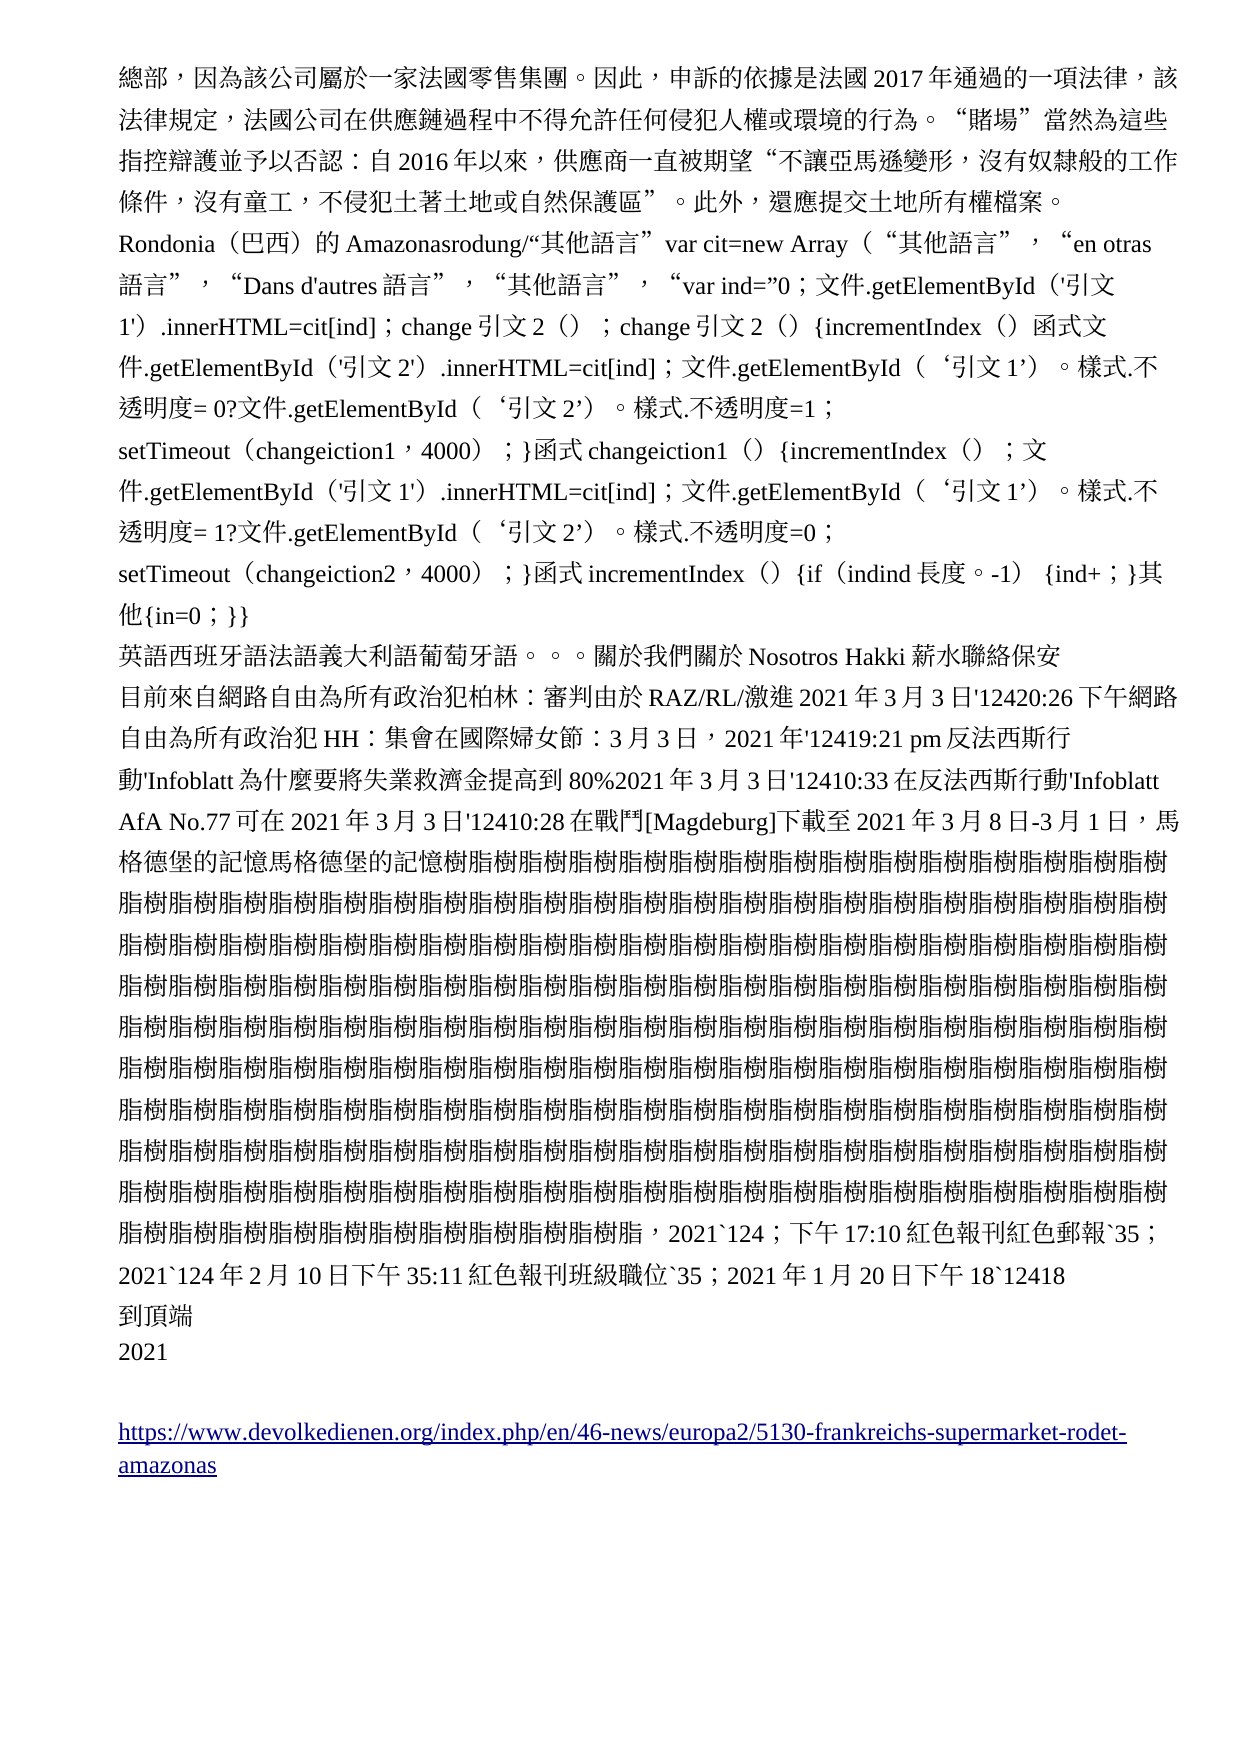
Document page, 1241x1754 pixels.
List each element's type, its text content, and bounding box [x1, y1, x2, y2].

text 總部，因為該公司屬於一家法國零售集團。因此，申訴的依據是法國2017年通過的一項法律，該法律規定，法國公司在供應鏈過程中不得允許任何侵犯人權或環境的行為。“賭場”當然為這些指控辯護並予以否認：自2016年以來，供應商一直被期望“不讓亞馬遜變形，沒有奴隸般的工作條件，沒有童工，不侵犯土著土地或自然保護區”。此外，還應提交土地所有權檔案。 Rondonia（巴西）的Amazonasrodung/“其他語言”var cit=new Array（“其他語言”，“en otras語言”，“Dans d'autres語言”，“其他語言”，“var ind=”0；文件.getElementById（'引文1'）.innerHTML=cit[ind]；change引文2（）；change引文2（）{incrementIndex（）函式文件.getElementById（'引文2'）.innerHTML=cit[ind]；文件.getElementById（‘引文1’）。樣式.不透明度= 0?文件.getElementById（‘引文2’）。樣式.不透明度=1；setTimeout（changeiction1，4000）；}函式changeiction1（）{incrementIndex（）；文件.getElementById（'引文1'）.innerHTML=cit[ind]；文件.getElementById（‘引文1’）。樣式.不透明度= 1?文件.getElementById（‘引文2’）。樣式.不透明度=0；setTimeout（changeiction2，4000）；}函式incrementIndex（）{if（indind長度。-1） {ind+；}其他{in=0；}} 英語西班牙語法語義大利語葡萄牙語。。。關於我們關於Nosotros Hakki薪水聯絡保安 目前來自網路自由為所有政治犯柏林：審判由於RAZ/RL/激進2021年3月3日'12420:26下午網路自由為所有政治犯HH：集會在國際婦女節：3月3日，2021年'12419:21 pm反法西斯行動'Infoblatt為什麼要將失業救濟金提高到80%2021年3月3日'12410:33在反法西斯行動'Infoblatt AfA No.77可在2021年3月3日'12410:28在戰鬥[Magdeburg]下載至2021年3月8日-3月1日，馬格德堡的記憶馬格德堡的記憶樹脂樹脂樹脂樹脂樹脂樹脂樹脂樹脂樹脂樹脂樹脂樹脂樹脂樹脂樹脂樹脂樹脂樹脂樹脂樹脂樹脂樹脂樹脂樹脂樹脂樹脂樹脂樹脂樹脂樹脂樹脂樹脂樹脂樹脂樹脂樹脂樹脂樹脂樹脂樹脂樹脂樹脂樹脂樹脂樹脂樹脂樹脂樹脂樹脂樹脂樹脂樹脂樹脂樹脂樹脂樹脂樹脂樹脂樹脂樹脂樹脂樹脂樹脂樹脂樹脂樹脂樹脂樹脂樹脂樹脂樹脂樹脂樹脂樹脂樹脂樹脂樹脂樹脂樹脂樹脂樹脂樹脂樹脂樹脂樹脂樹脂樹脂樹脂樹脂樹脂樹脂樹脂樹脂樹脂樹脂樹脂樹脂樹脂樹脂樹脂樹脂樹脂樹脂樹脂樹脂樹脂樹脂樹脂樹脂樹脂樹脂樹脂樹脂樹脂樹脂樹脂樹脂樹脂樹脂樹脂樹脂樹脂樹脂樹脂樹脂樹脂樹脂樹脂樹脂樹脂樹脂樹脂樹脂樹脂樹脂樹脂樹脂樹脂樹脂樹脂樹脂樹脂樹脂樹脂樹脂樹脂樹脂樹脂樹脂樹脂樹脂樹脂樹脂樹脂樹脂樹脂樹脂樹脂樹脂樹脂樹脂樹脂樹脂樹脂樹脂樹脂樹脂樹脂樹脂樹脂樹脂樹脂樹脂樹脂樹脂樹脂樹脂樹脂樹脂樹脂樹脂樹脂樹脂樹脂樹脂樹脂樹脂樹脂樹脂樹脂樹脂樹脂樹脂，2021`124；下午17:10紅色報刊紅色郵報`35；2021`124年2月10日下午35:11紅色報刊班級職位`35；2021年1月20日下午18`12418 到頂端 2021 [118, 59, 1181, 1366]
text https://www.devolkedienen.org/index.php/en/46-news/europa2/5130-frankreichs-supermarket-rodet-amazonas [118, 1384, 1181, 1479]
